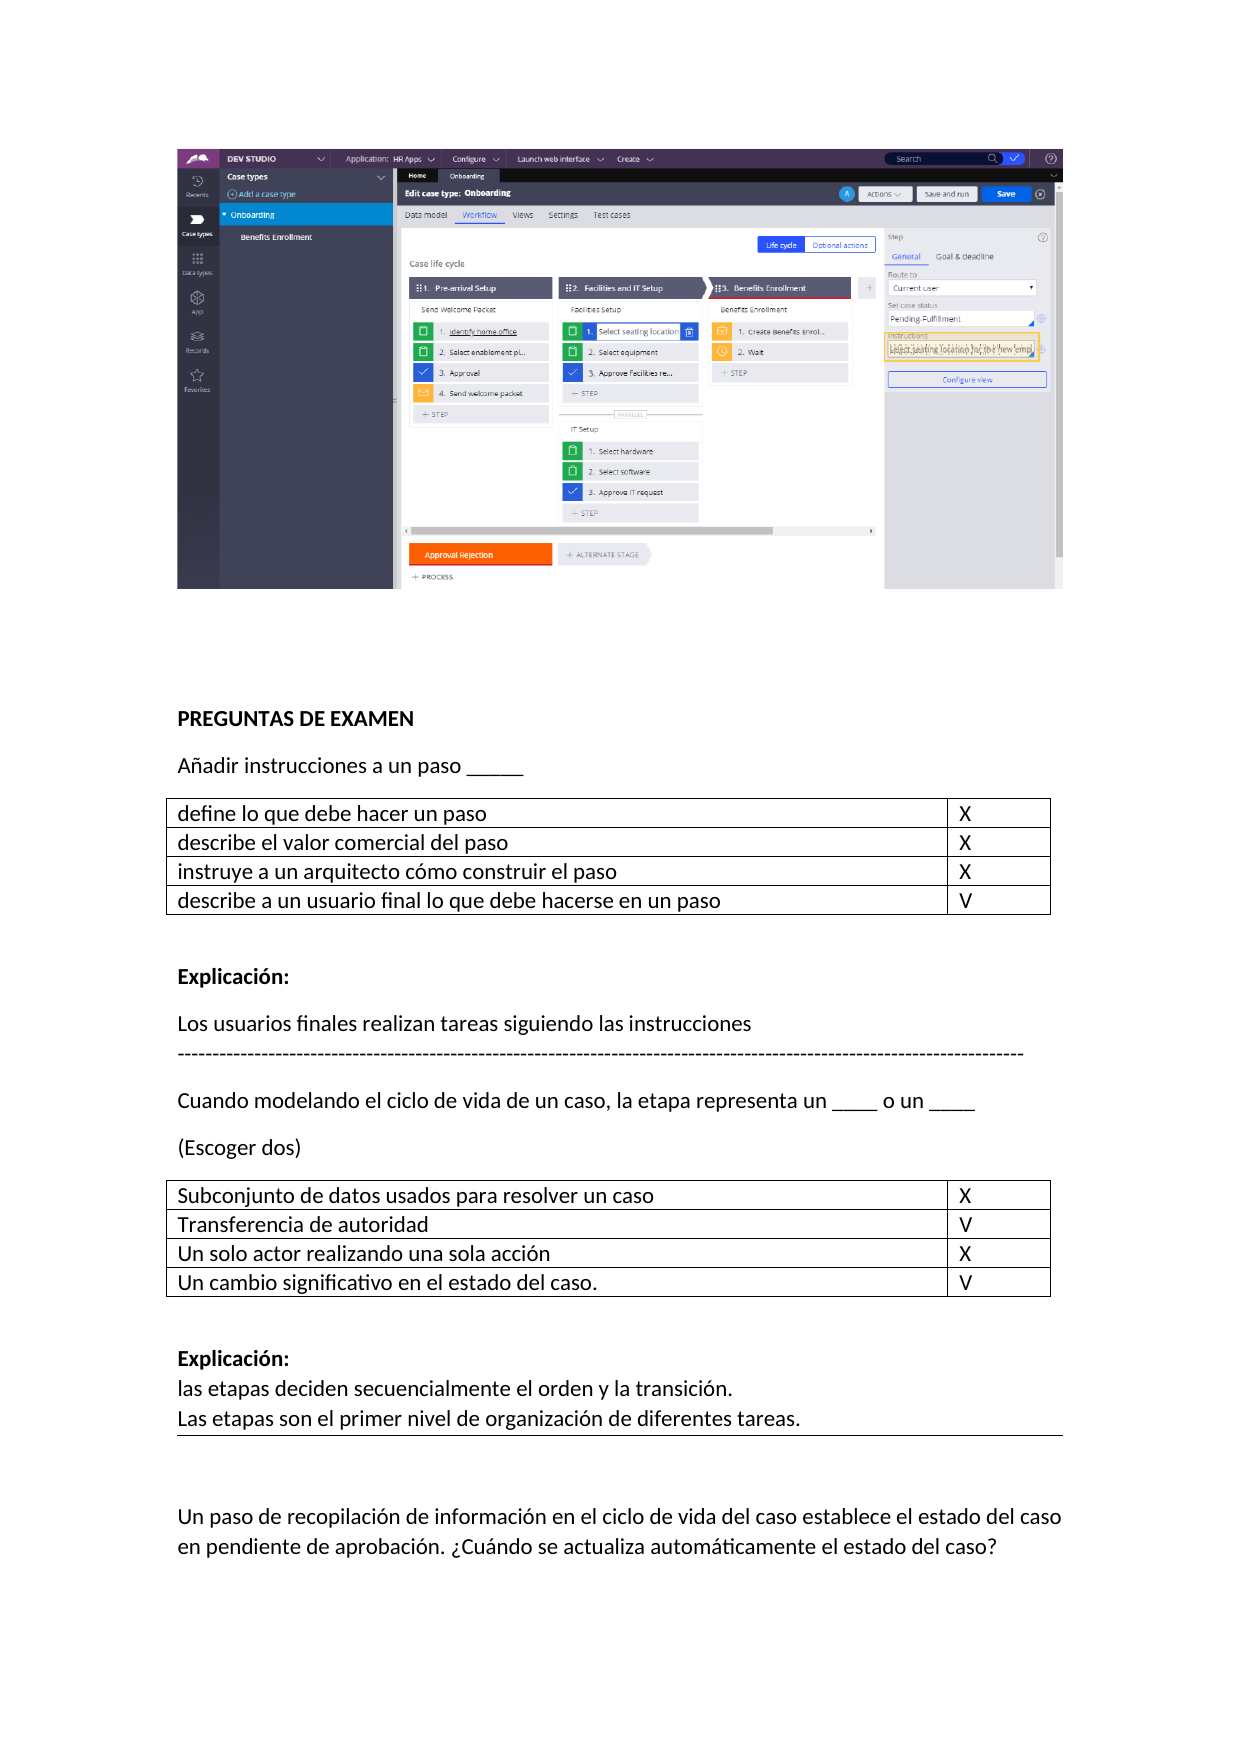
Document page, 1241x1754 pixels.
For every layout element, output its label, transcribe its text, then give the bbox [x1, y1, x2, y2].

picture [177, 147, 1063, 592]
table_cell V [948, 1268, 1050, 1296]
table_cell X [948, 857, 1050, 885]
text Explicación: [177, 962, 1063, 990]
table_cell X [948, 1239, 1050, 1267]
table_cell X [948, 828, 1050, 856]
table_cell Un cambio significativo en el estado del caso. [167, 1268, 947, 1296]
table_header define lo que debe hacer un paso [167, 799, 947, 827]
table_cell Un solo actor realizando una sola acción [167, 1239, 947, 1267]
table_cell Transferencia de autoridad [167, 1210, 947, 1238]
text (Escoger dos) [177, 1133, 1063, 1161]
table_cell V [948, 886, 1050, 914]
table_header X [948, 799, 1050, 827]
table_header Subconjunto de datos usados para resolver un caso [167, 1181, 947, 1209]
table_header X [948, 1181, 1050, 1209]
text Un paso de recopilación de información en el ciclo de vida del caso establece el estado del caso en pendiente de aprobación. ¿Cuándo se actualiza automáticamente el estado del caso? [177, 1502, 1063, 1560]
table_cell instruye a un arquitecto cómo construir el paso [167, 857, 947, 885]
table_cell describe a un usuario final lo que debe hacerse en un paso [167, 886, 947, 914]
text PREGUNTAS DE EXAMEN [177, 704, 1063, 732]
table_cell V [948, 1210, 1050, 1238]
text Explicación: las etapas deciden secuencialmente el orden y la transición. Las etapas son el primer nivel de organización de diferentes tareas. [177, 1344, 1063, 1435]
text Cuando modelando el ciclo de vida de un caso, la etapa representa un ____ o un ____ [177, 1086, 1063, 1114]
text Añadir instrucciones a un paso _____ [177, 751, 1063, 779]
text Los usuarios finales realizan tareas siguiendo las instrucciones ------------------------------------------------------------------------------------------------------------------------- [177, 1009, 1063, 1067]
table_cell describe el valor comercial del paso [167, 828, 947, 856]
